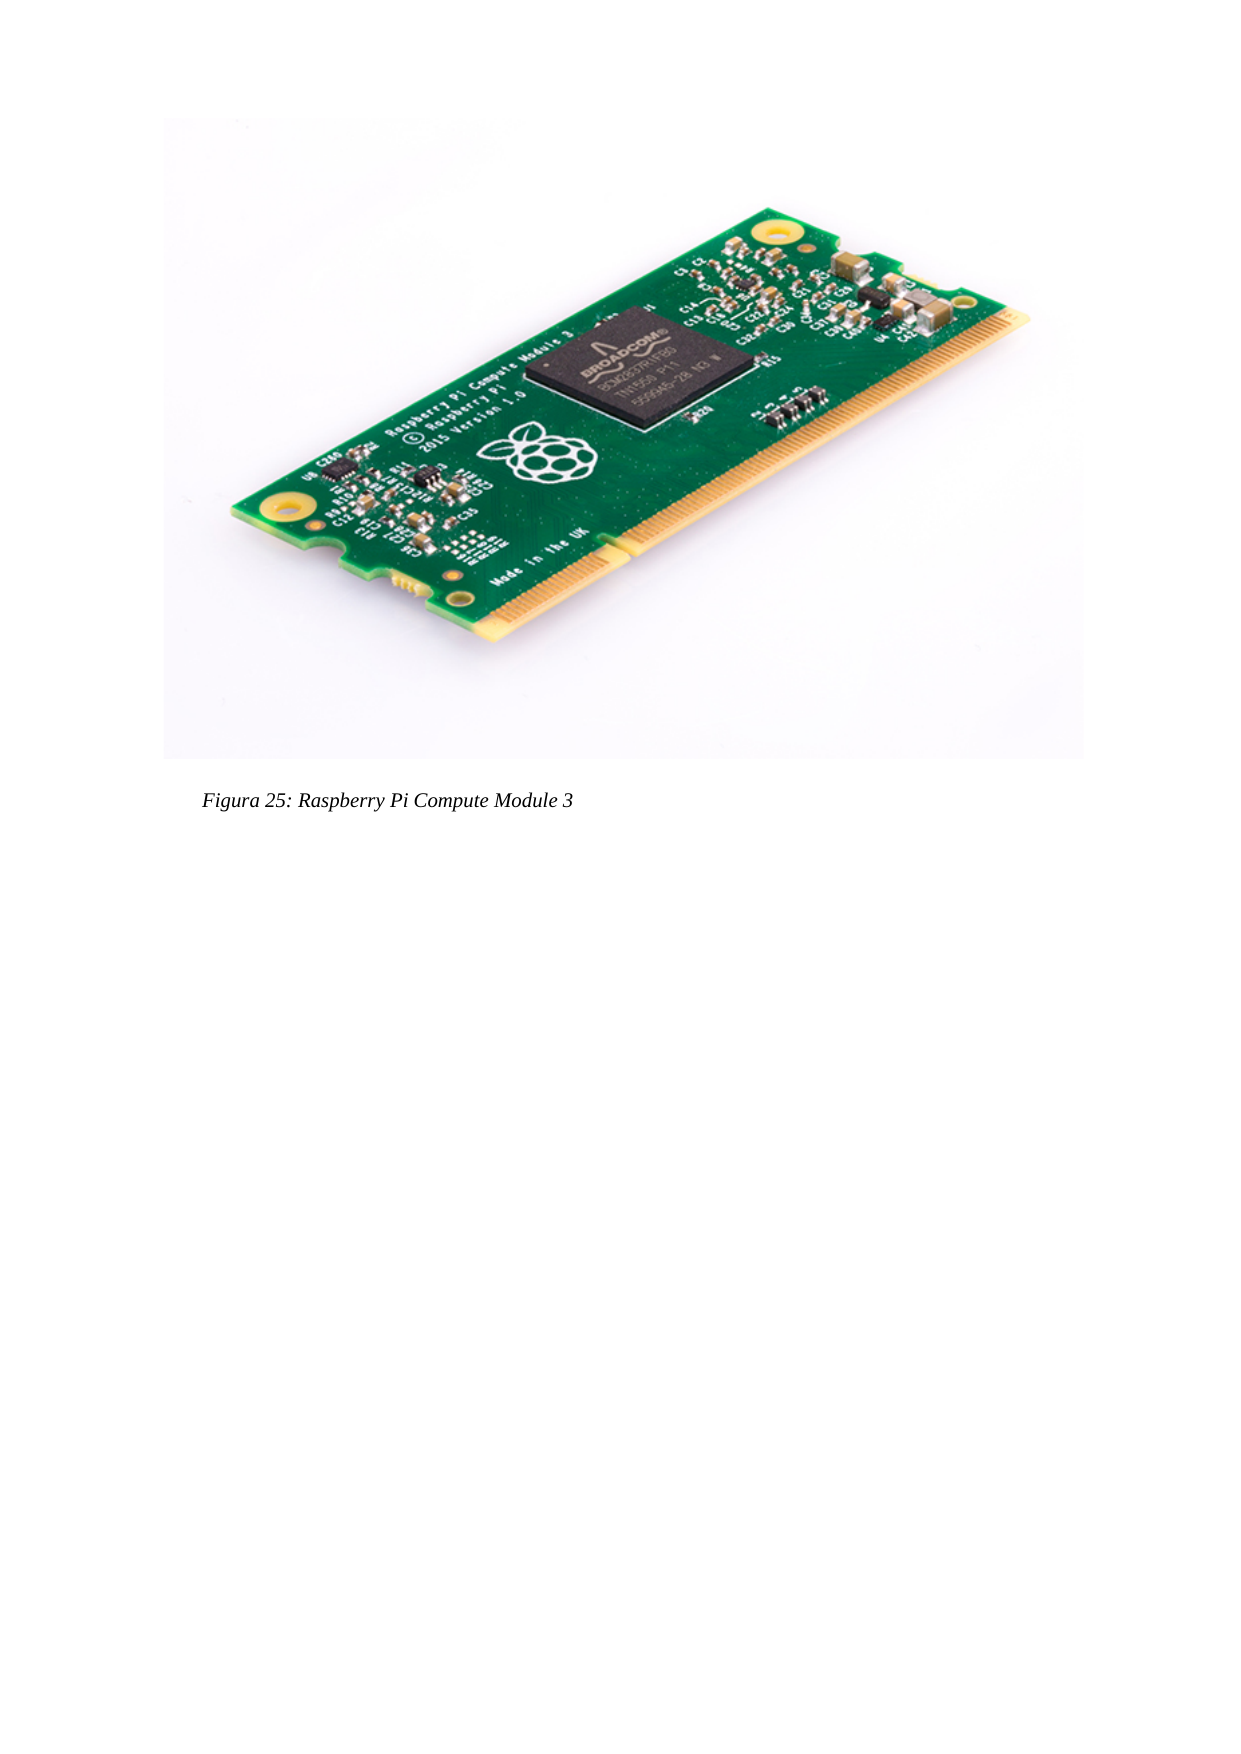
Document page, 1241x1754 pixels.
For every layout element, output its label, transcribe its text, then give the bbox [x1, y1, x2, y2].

picture [163, 118, 1084, 759]
text Figura 25: Raspberry Pi Compute Module 3 [202, 788, 1122, 812]
